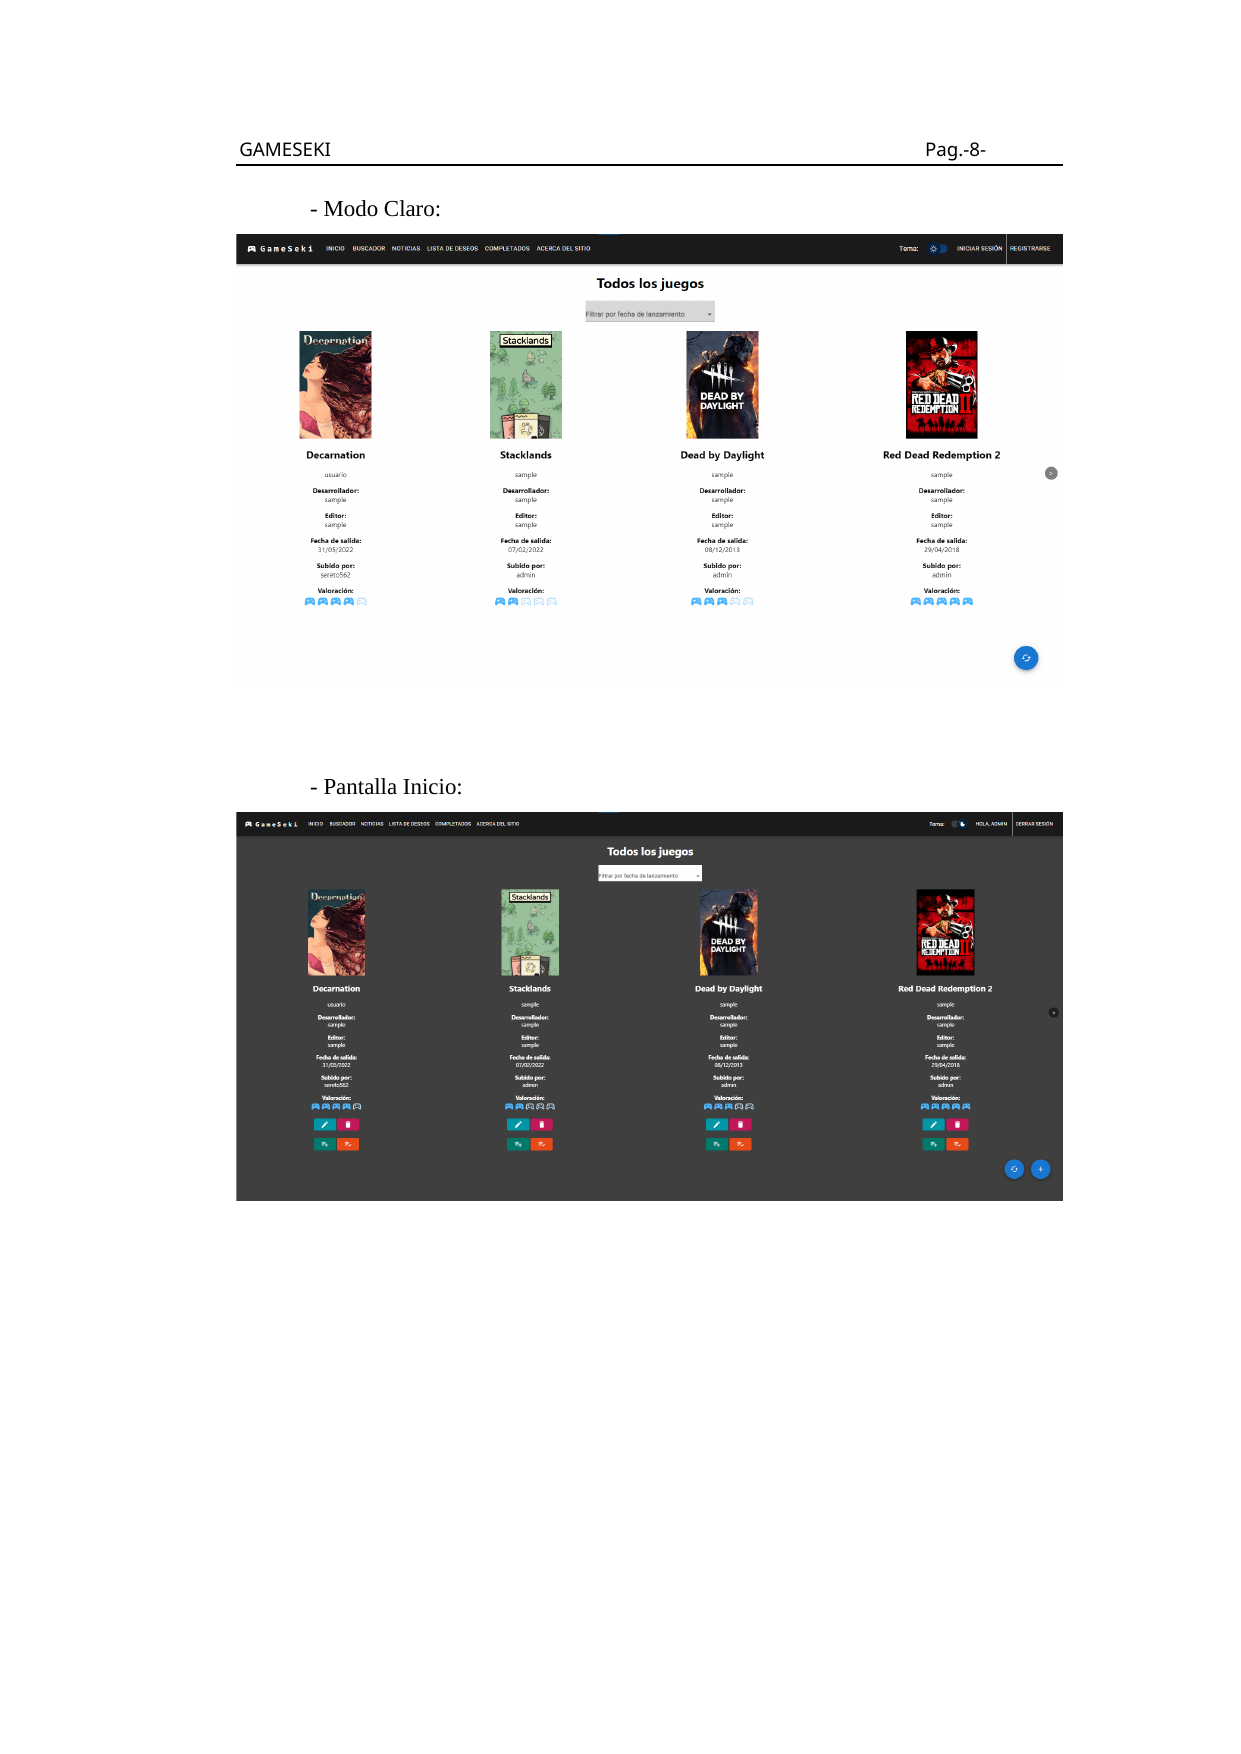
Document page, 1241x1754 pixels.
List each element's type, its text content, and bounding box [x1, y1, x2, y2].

picture [236, 234, 1063, 681]
picture [236, 812, 1063, 1201]
text - Modo Claro: [236, 195, 1063, 222]
text - Pantalla Inicio: [236, 773, 1063, 799]
